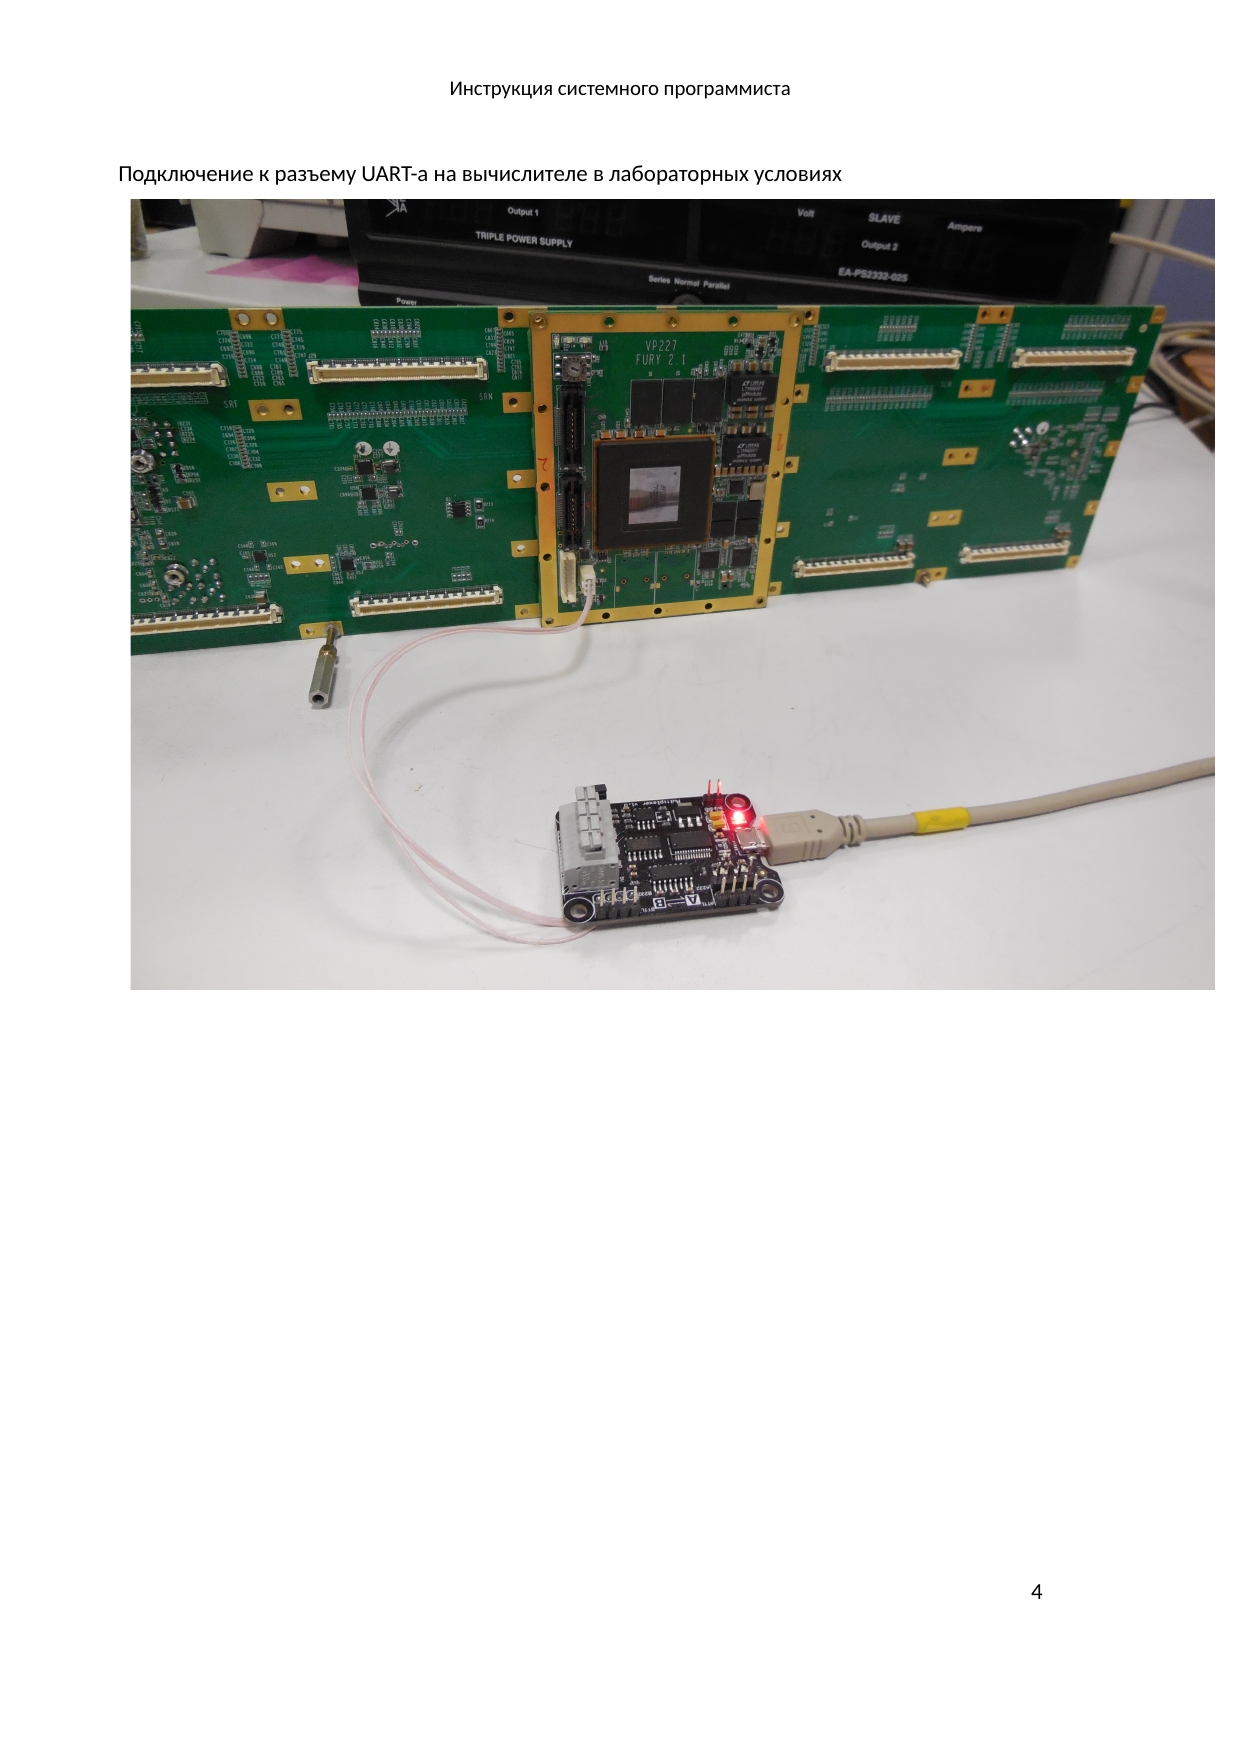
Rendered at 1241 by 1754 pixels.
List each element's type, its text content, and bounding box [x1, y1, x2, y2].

text Подключение к разъему UART-а на вычислителе в лабораторных условиях [118, 159, 1053, 187]
